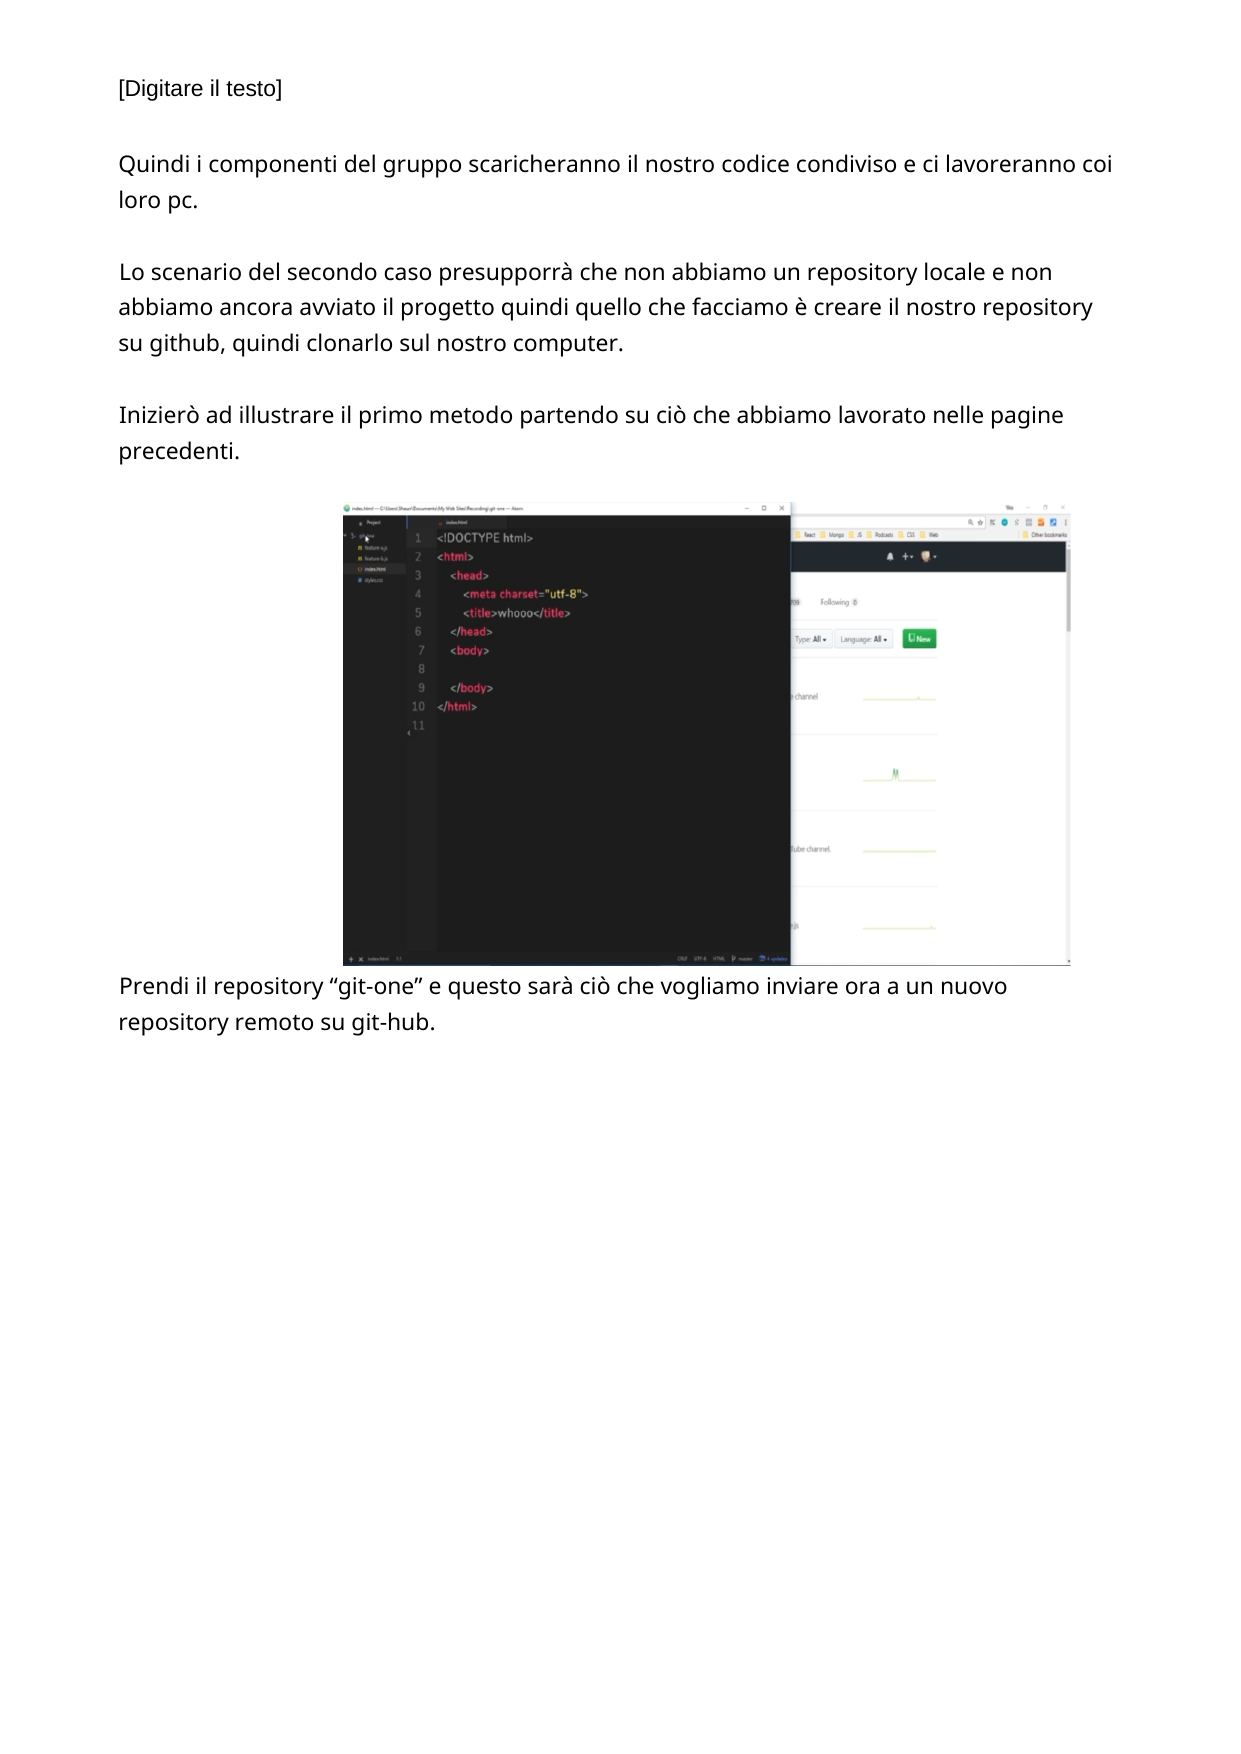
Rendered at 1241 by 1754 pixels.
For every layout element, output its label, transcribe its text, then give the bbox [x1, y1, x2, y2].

picture [343, 502, 1071, 966]
text Prendi il repository “git-one” e questo sarà ciò che vogliamo inviare ora a un nuovo repository remoto su git-hub. [118, 970, 1124, 1037]
text Quindi i componenti del gruppo scaricheranno il nostro codice condiviso e ci lavoreranno coi loro pc. [118, 148, 1124, 215]
text Lo scenario del secondo caso presupporrà che non abbiamo un repository locale e non abbiamo ancora avviato il progetto quindi quello che facciamo è creare il nostro repository su github, quindi clonarlo sul nostro computer. [118, 255, 1124, 358]
text Inizierò ad illustrare il primo metodo partendo su ciò che abbiamo lavorato nelle pagine precedenti. [118, 399, 1124, 466]
